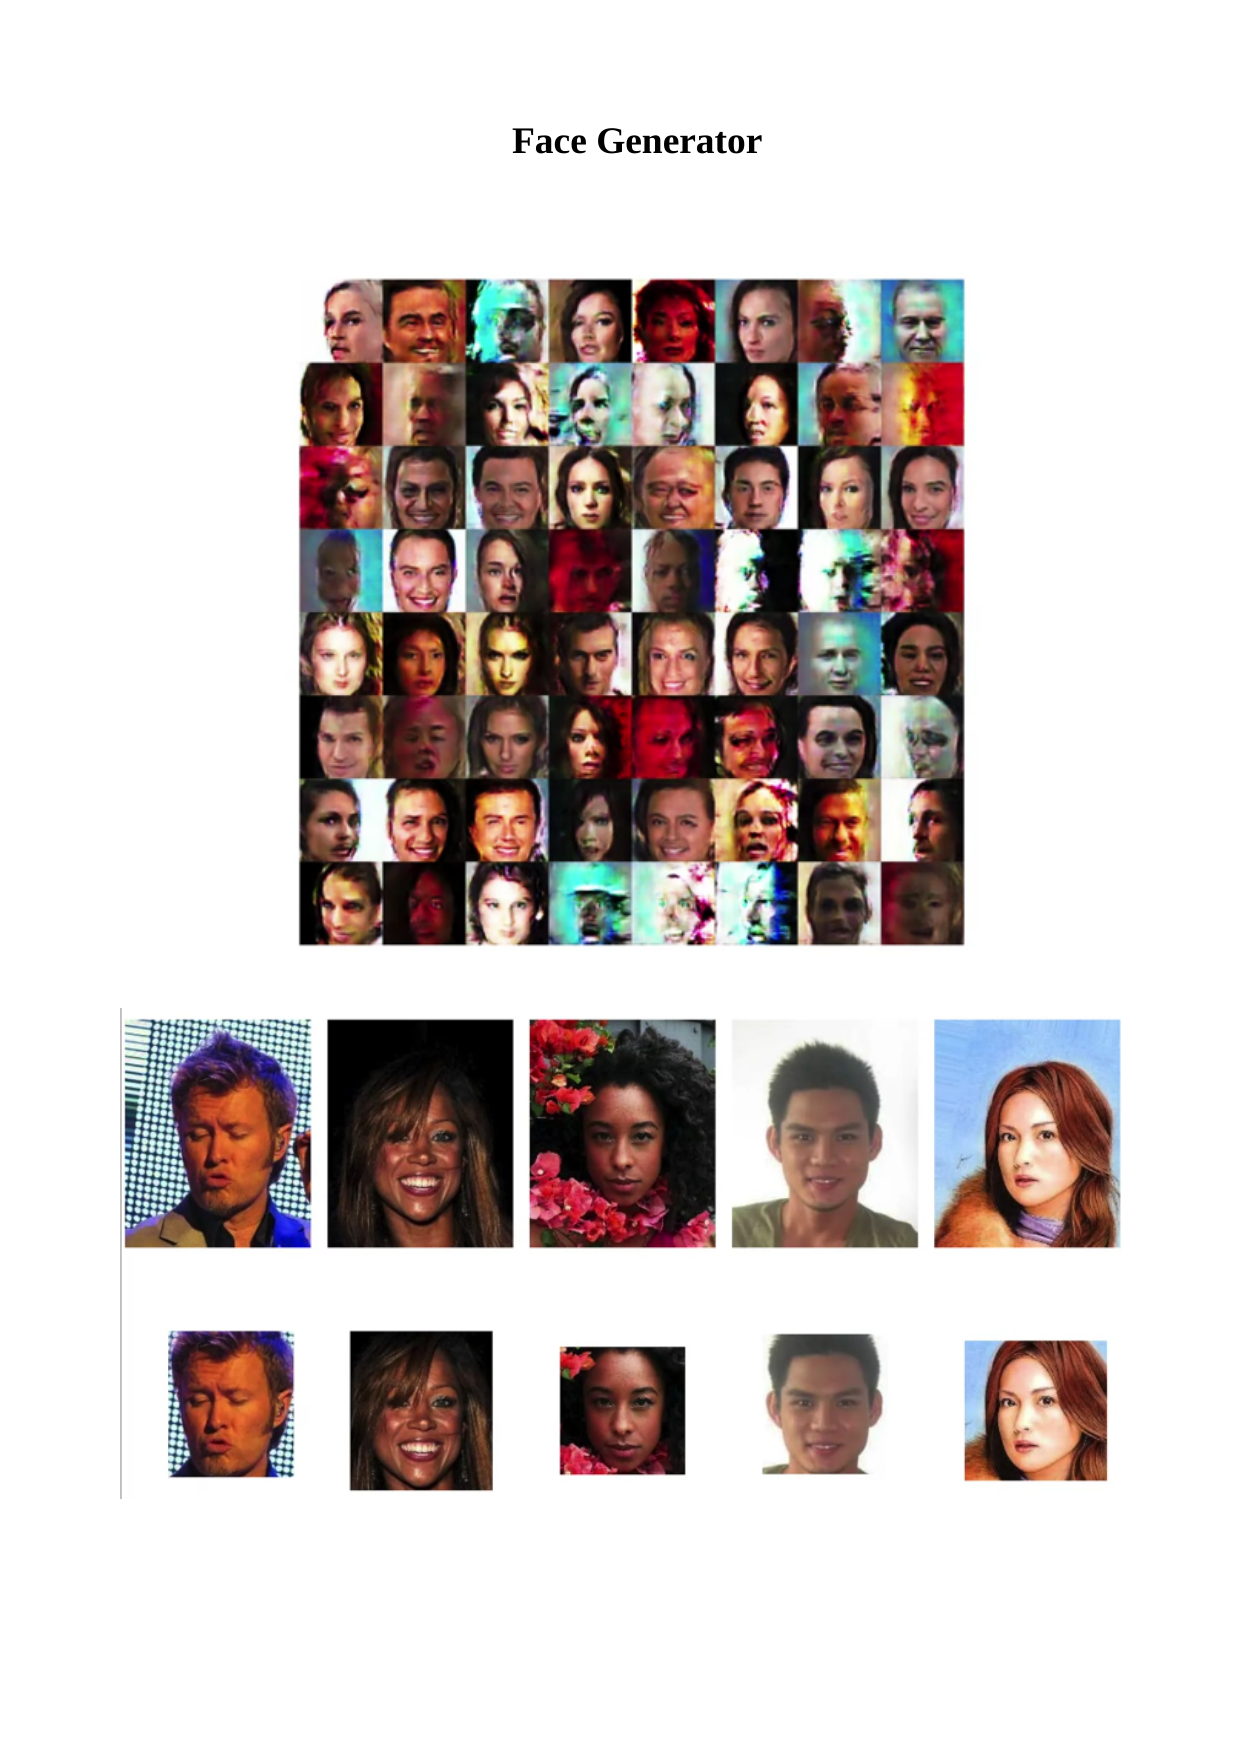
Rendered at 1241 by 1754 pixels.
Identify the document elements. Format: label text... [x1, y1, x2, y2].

subtitle Face Generator [118, 118, 1122, 161]
picture [118, 1008, 1123, 1499]
picture [118, 268, 1123, 957]
